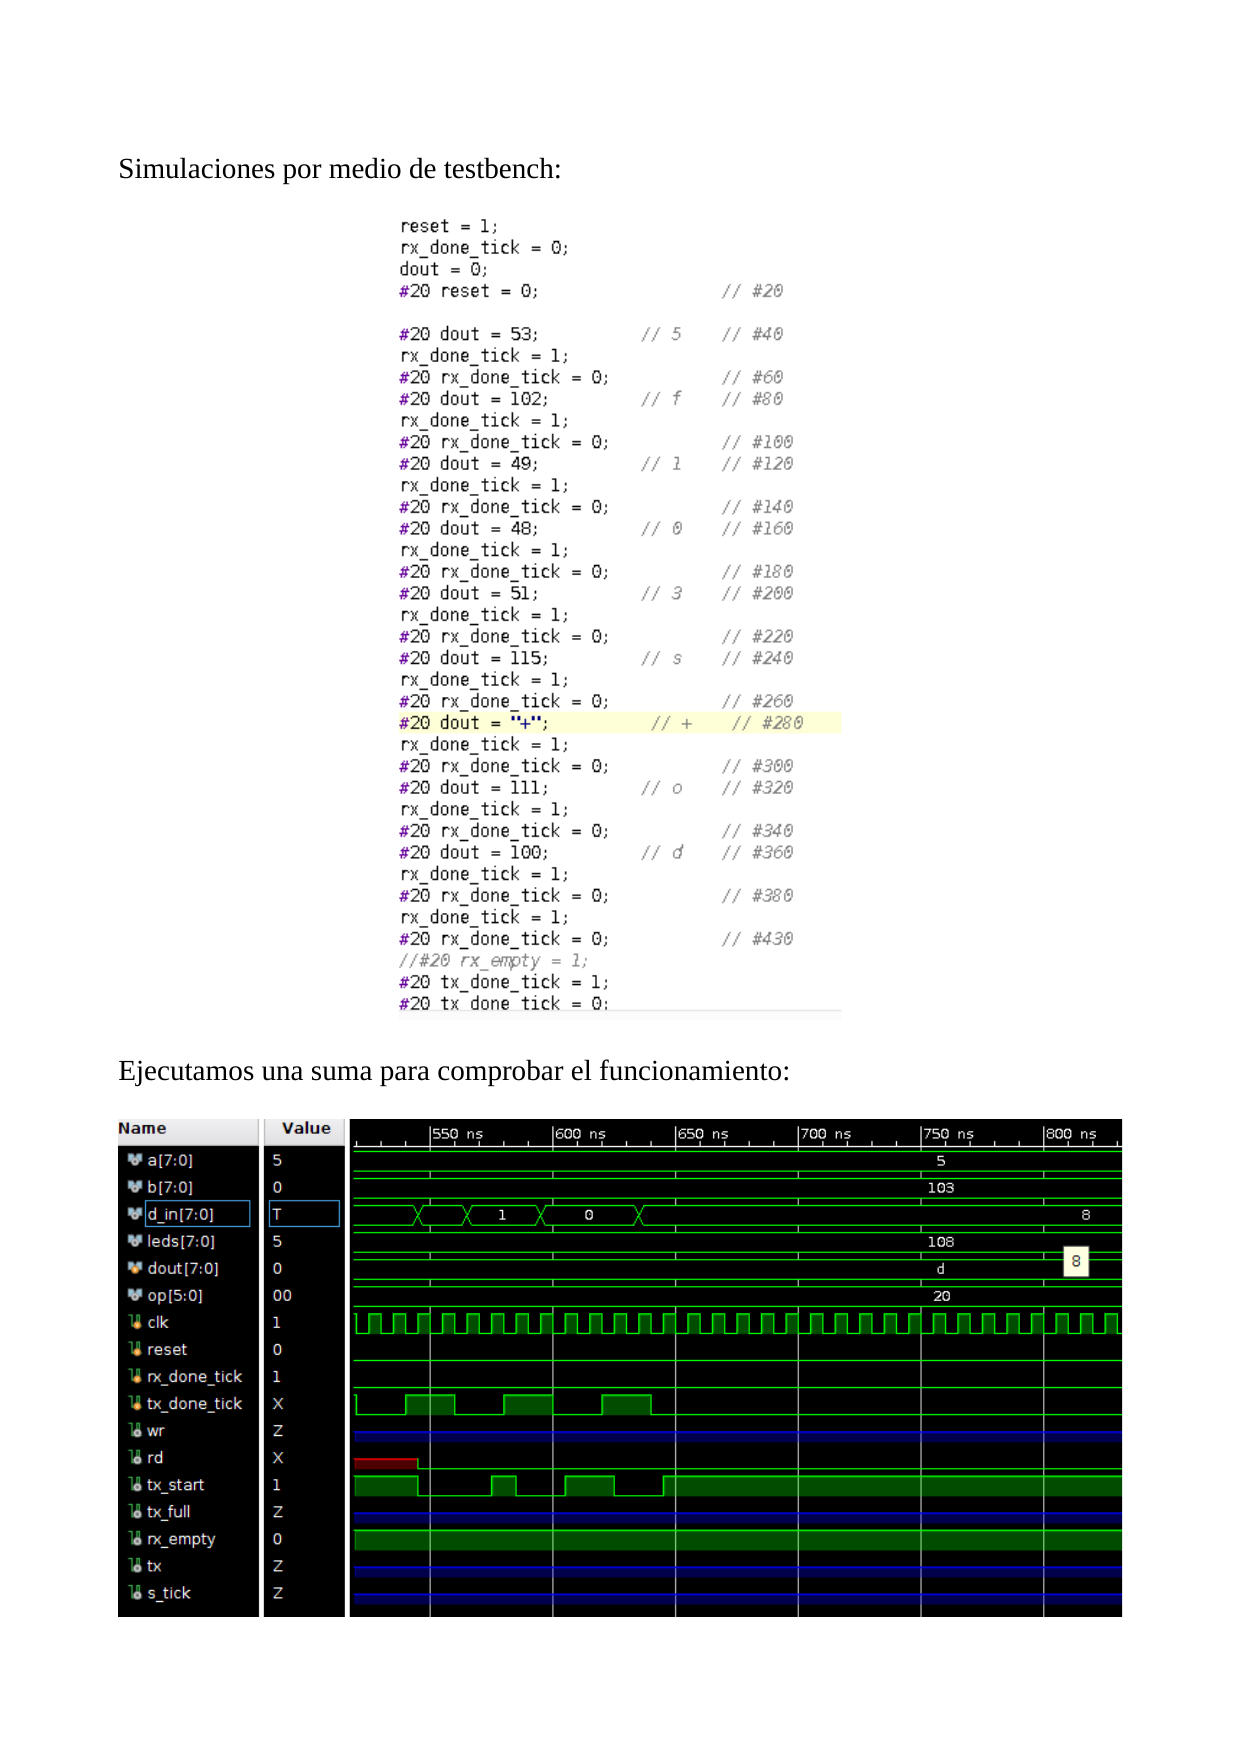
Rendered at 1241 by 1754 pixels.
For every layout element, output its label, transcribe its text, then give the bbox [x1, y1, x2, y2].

picture [398, 218, 842, 1020]
text Simulaciones por medio de testbench: [118, 152, 1122, 185]
picture [118, 1119, 1123, 1617]
text Ejecutamos una suma para comprobar el funcionamiento: [118, 1053, 1122, 1086]
